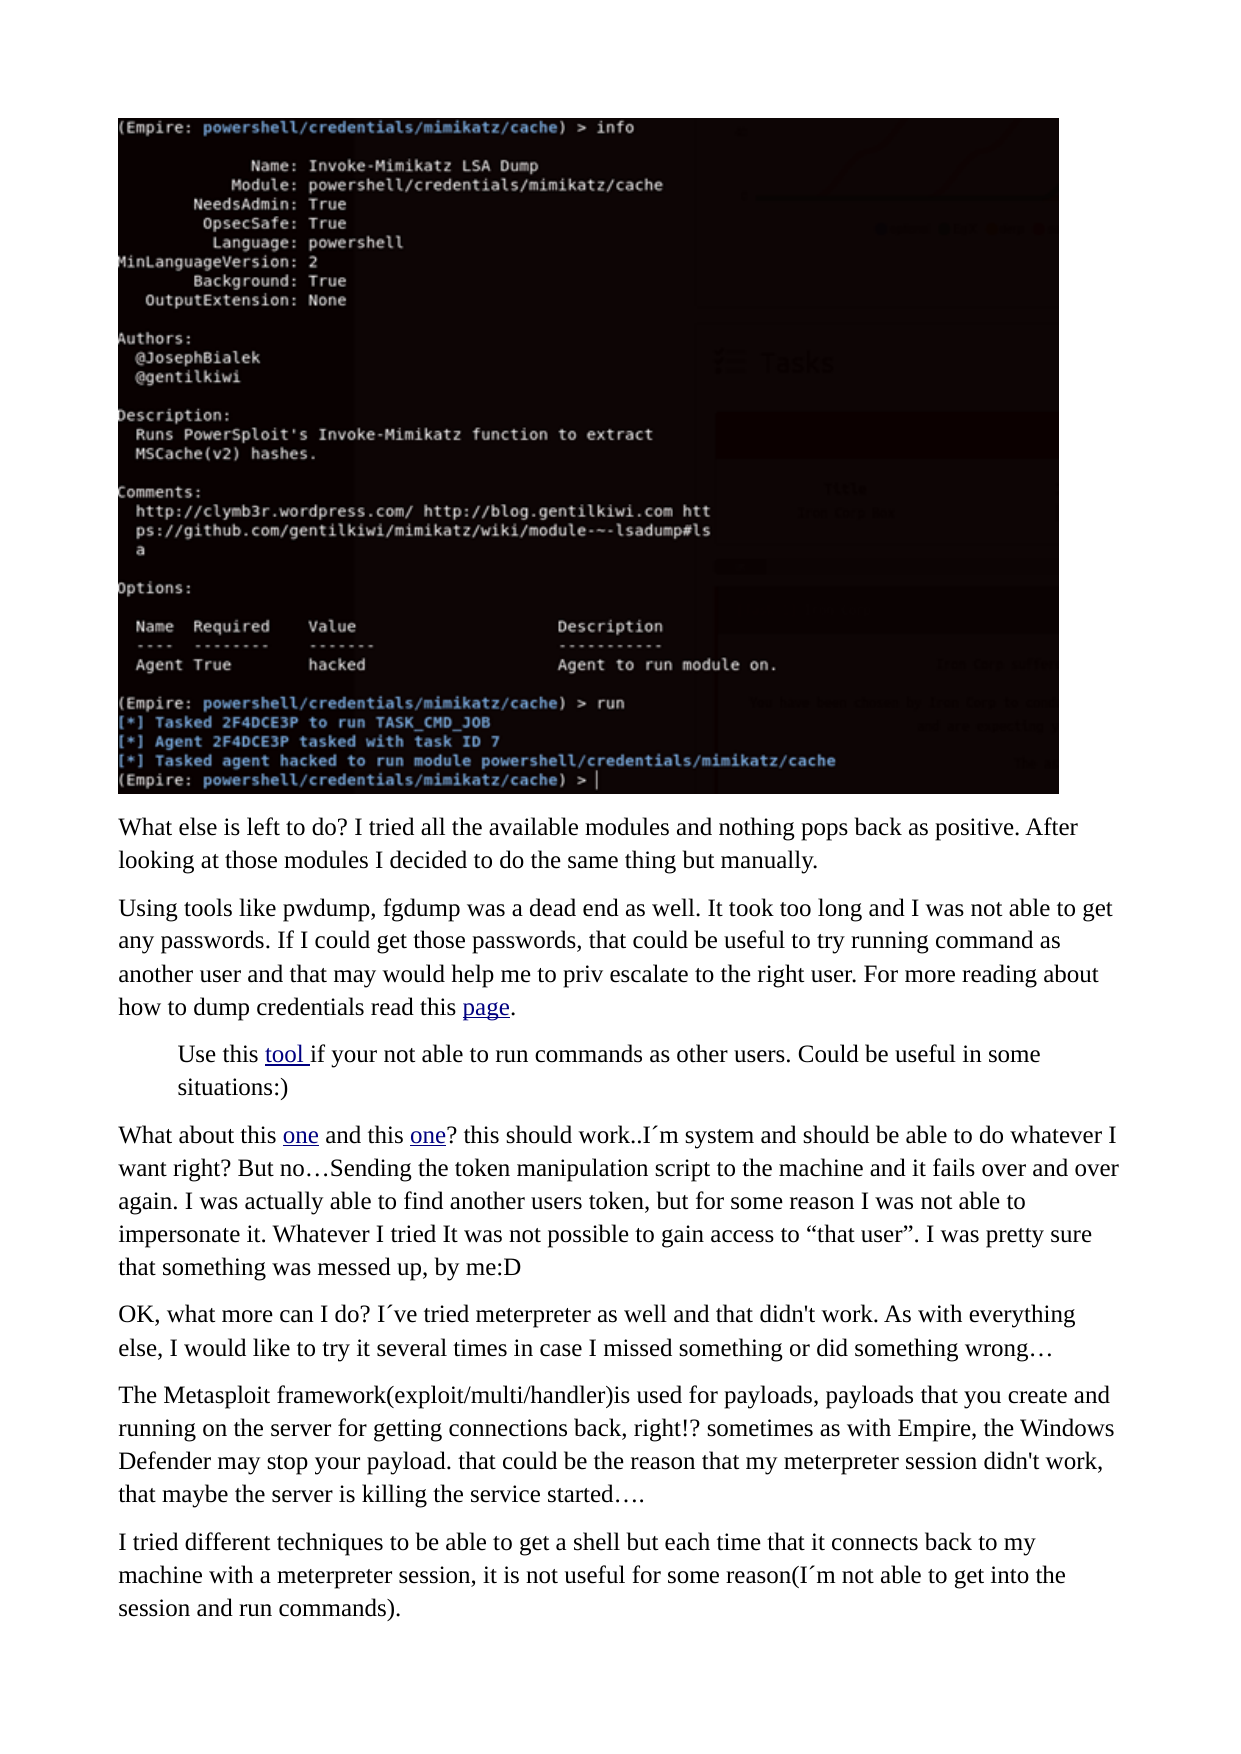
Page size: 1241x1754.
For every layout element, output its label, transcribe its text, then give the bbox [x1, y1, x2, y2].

text I tried different techniques to be able to get a shell but each time that it connects back to my machine with a meterpreter session, it is not useful for some reason(I´m not able to get into the session and run commands). [118, 1527, 1122, 1622]
text What else is left to do? I tried all the available modules and nothing pops back as positive. After looking at those modules I decided to do the same thing but manually. [118, 812, 1122, 874]
text OK, what more can I do? I´ve tried meterpreter as well and that didn't work. As with everything else, I would like to try it several times in case I missed something or did something wrong… [118, 1299, 1122, 1361]
picture [118, 118, 1059, 794]
text The Metasploit framework(exploit/multi/handler)is used for payloads, payloads that you create and running on the server for getting connections back, right!? sometimes as with Empire, the Windows Defender may stop your payload. that could be the reason that my meterpreter session didn't work, that maybe the server is killing the service started…. [118, 1380, 1122, 1508]
text What about this one and this one? this should work..I´m system and should be able to do whatever I want right? But no…Sending the token manipulation script to the machine and it fails over and over again. I was actually able to find another users token, but for some reason I was not able to impersonate it. Whatever I tried It was not possible to gain access to “that user”. I was pretty sure that something was messed up, by me:D [118, 1120, 1122, 1281]
text Use this tool if your not able to run commands as other users. Could be useful in some situations:) [177, 1039, 1063, 1101]
text Using tools like pwdump, fgdump was a dead end as well. It took too long and I was not able to get any passwords. If I could get those passwords, that could be useful to try running command as another user and that may would help me to priv escalate to the right user. For more reading about how to dump credentials read this page. [118, 893, 1122, 1020]
